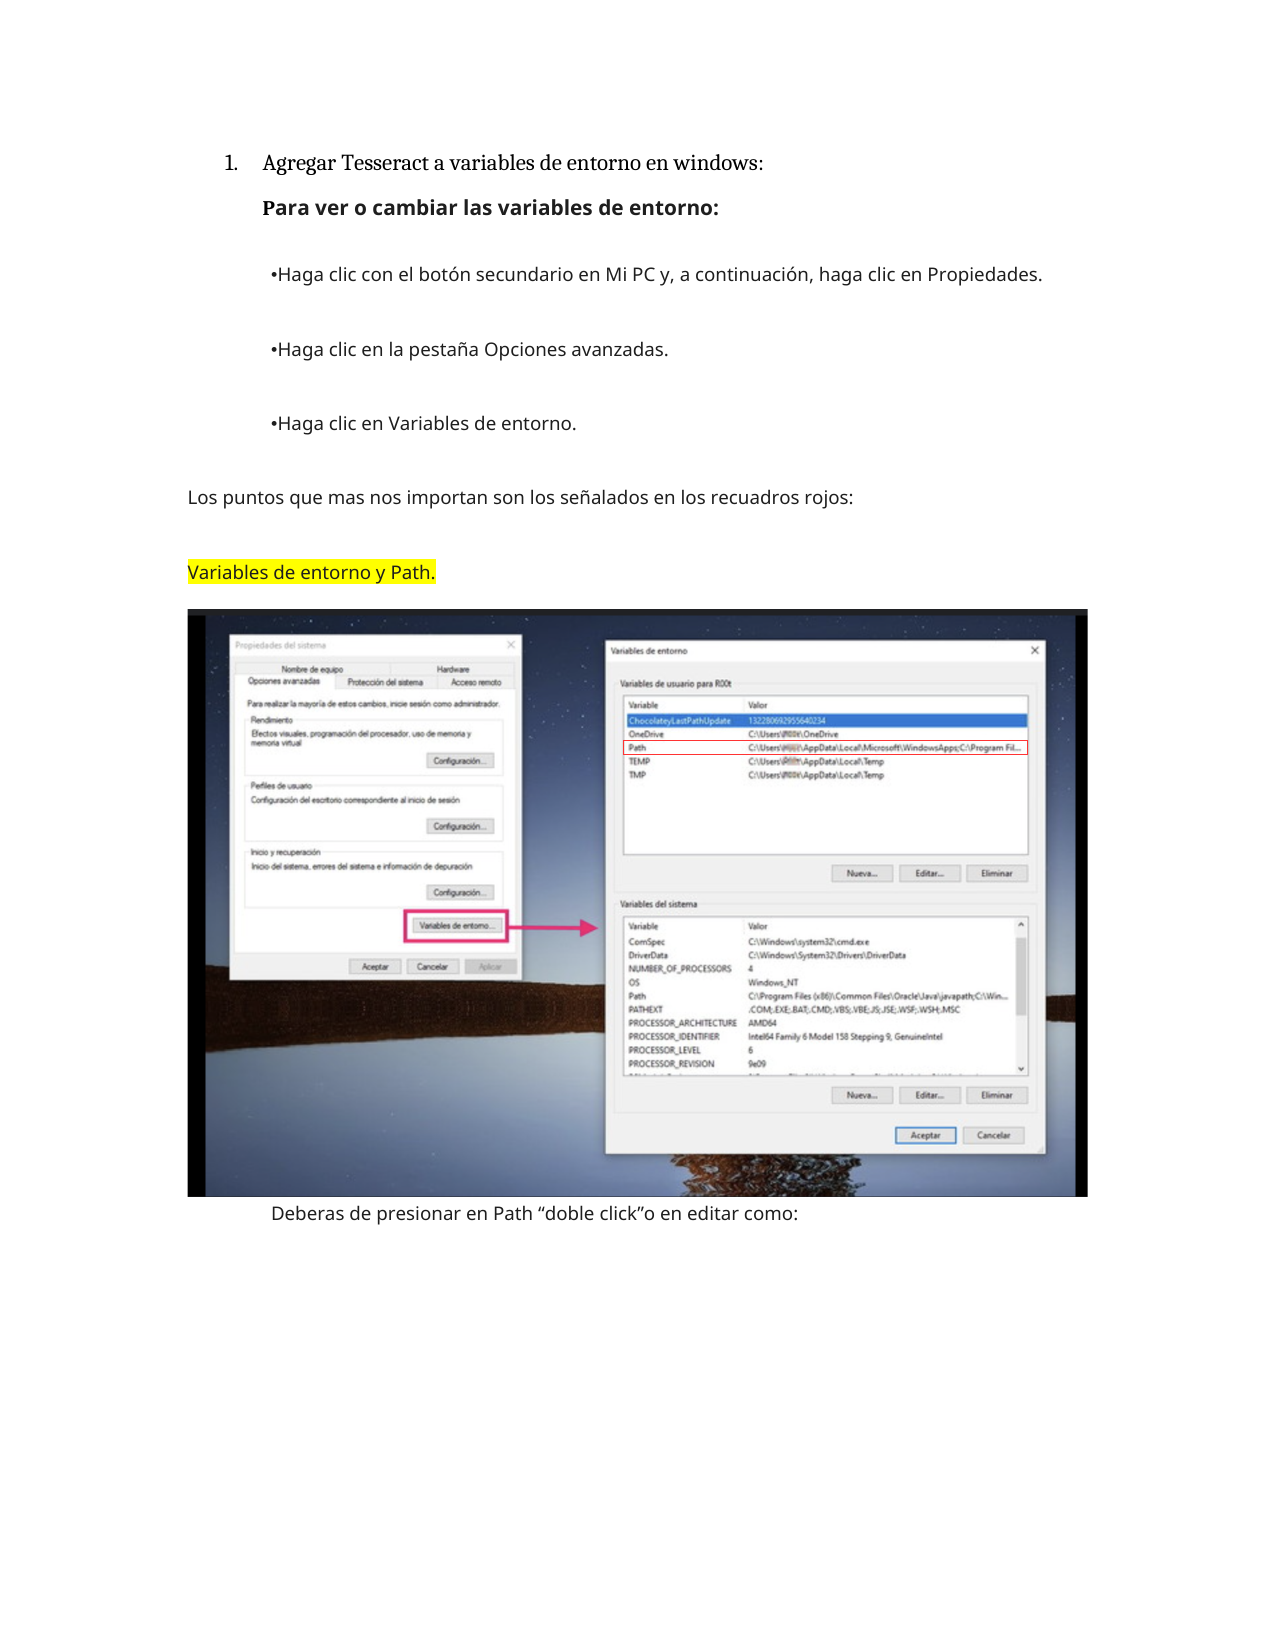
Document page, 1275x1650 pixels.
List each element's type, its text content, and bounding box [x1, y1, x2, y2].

text Variables de entorno y Path. [187, 559, 1087, 584]
list Haga clic en Variables de entorno. [187, 410, 1087, 436]
list Haga clic en la pestaña Opciones avanzadas. [187, 336, 1087, 361]
list Deberas de presionar en Path “doble click”o en editar como: [187, 1197, 1087, 1226]
text Para ver o cambiar las variables de entorno: [187, 193, 1087, 221]
text Los puntos que mas nos importan son los señalados en los recuadros rojos: [187, 484, 1087, 510]
list Agregar Tesseract a variables de entorno en windows: [225, 150, 1087, 176]
list Haga clic con el botón secundario en Mi PC y, a continuación, haga clic en Propiedades. [187, 261, 1087, 287]
picture [187, 609, 1088, 1197]
